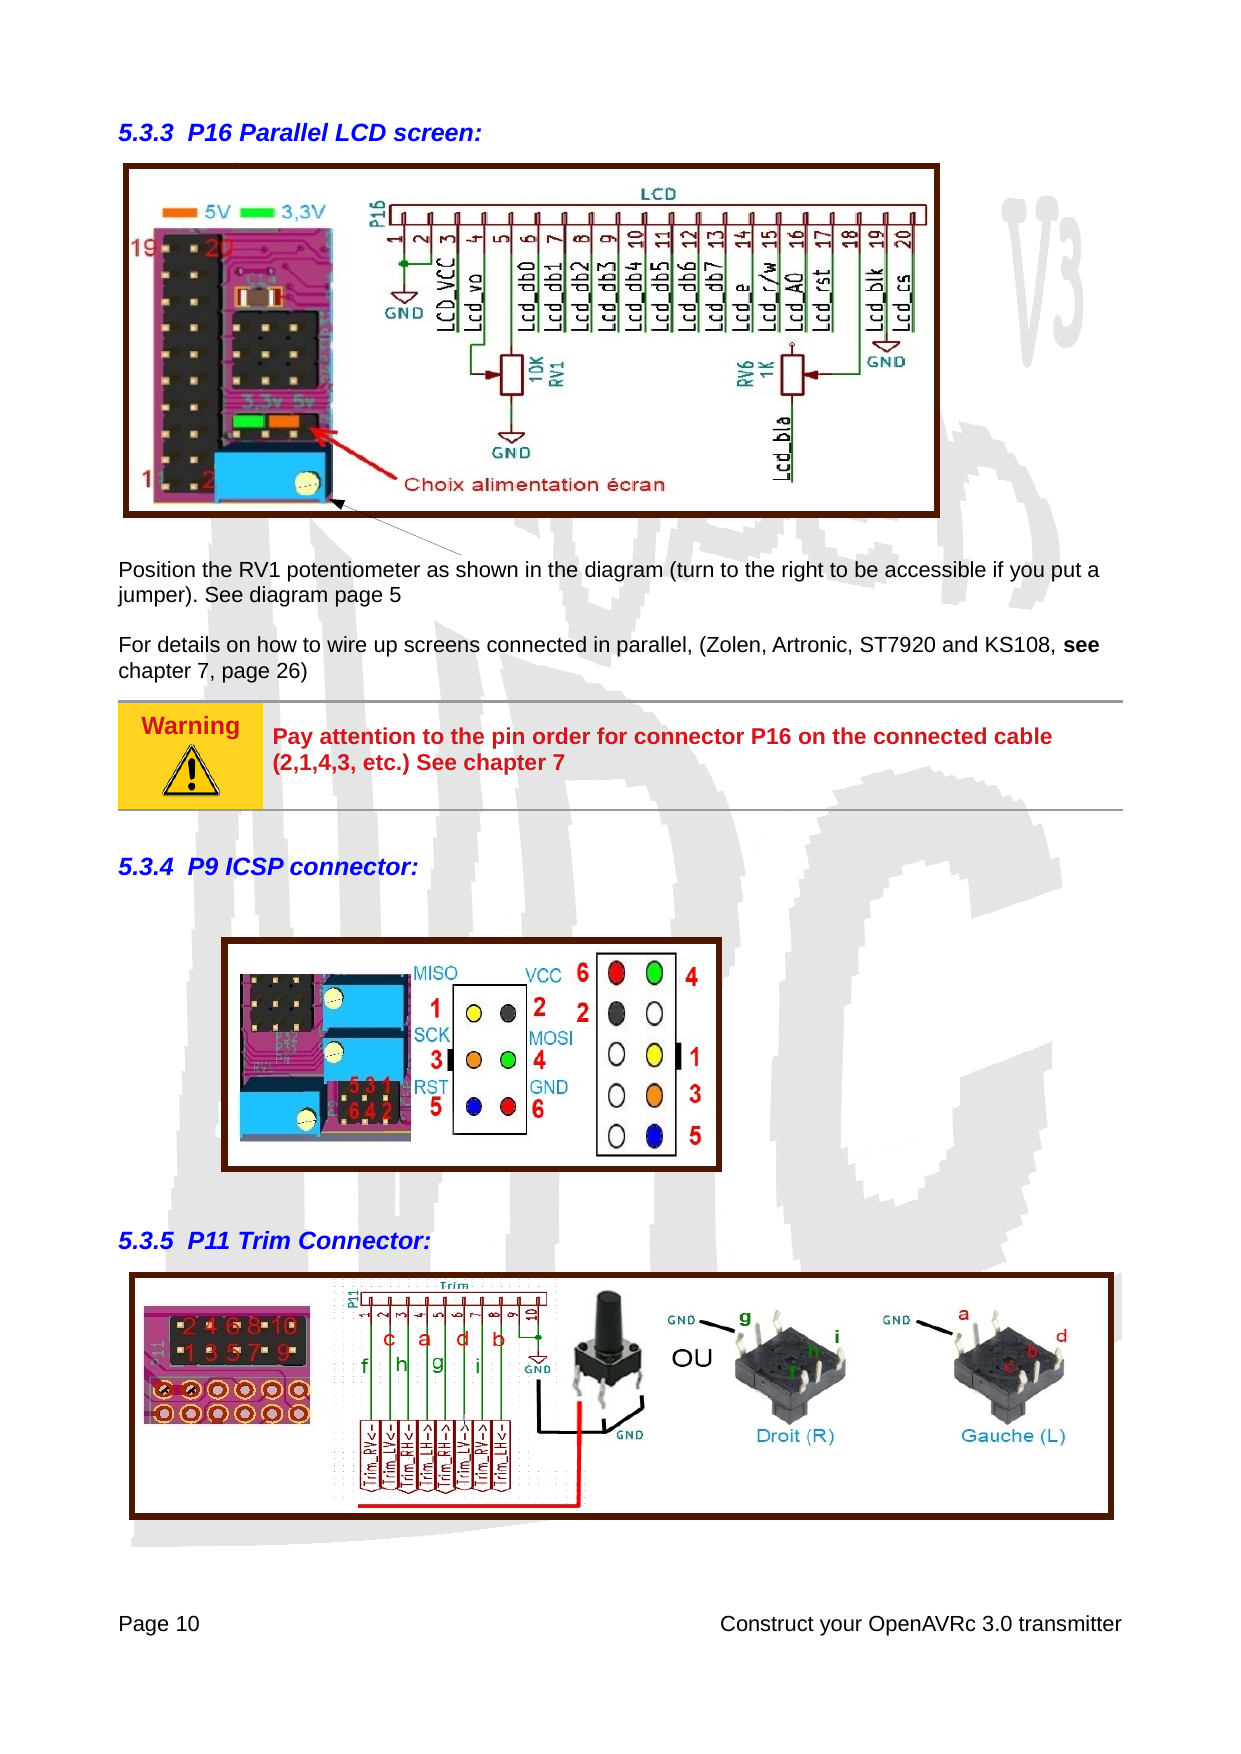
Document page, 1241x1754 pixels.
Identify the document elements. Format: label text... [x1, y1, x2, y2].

subtitle 5.3.4 P9 ICSP connector: [118, 851, 1122, 880]
picture [228, 944, 716, 1166]
text Position the RV1 potentiometer as shown in the diagram (turn to the right to be accessible if you put a jumper). See diagram page 5 [118, 557, 1122, 607]
picture [129, 169, 934, 511]
text For details on how to wire up screens connected in parallel, (Zolen, Artronic, ST7920 and KS108, see chapter 7, page 26) [118, 632, 1122, 683]
picture [135, 1278, 1108, 1513]
picture [158, 740, 224, 800]
table_header Pay attention to the pin order for connector P16 on the connected cable (2,1,4,3, etc.) See chapter 7 [264, 703, 1122, 809]
subtitle 5.3.5 P11 Trim Connector: [118, 1226, 1122, 1254]
table_header Warning [118, 703, 263, 809]
subtitle 5.3.3 P16 Parallel LCD screen: [118, 118, 1122, 147]
